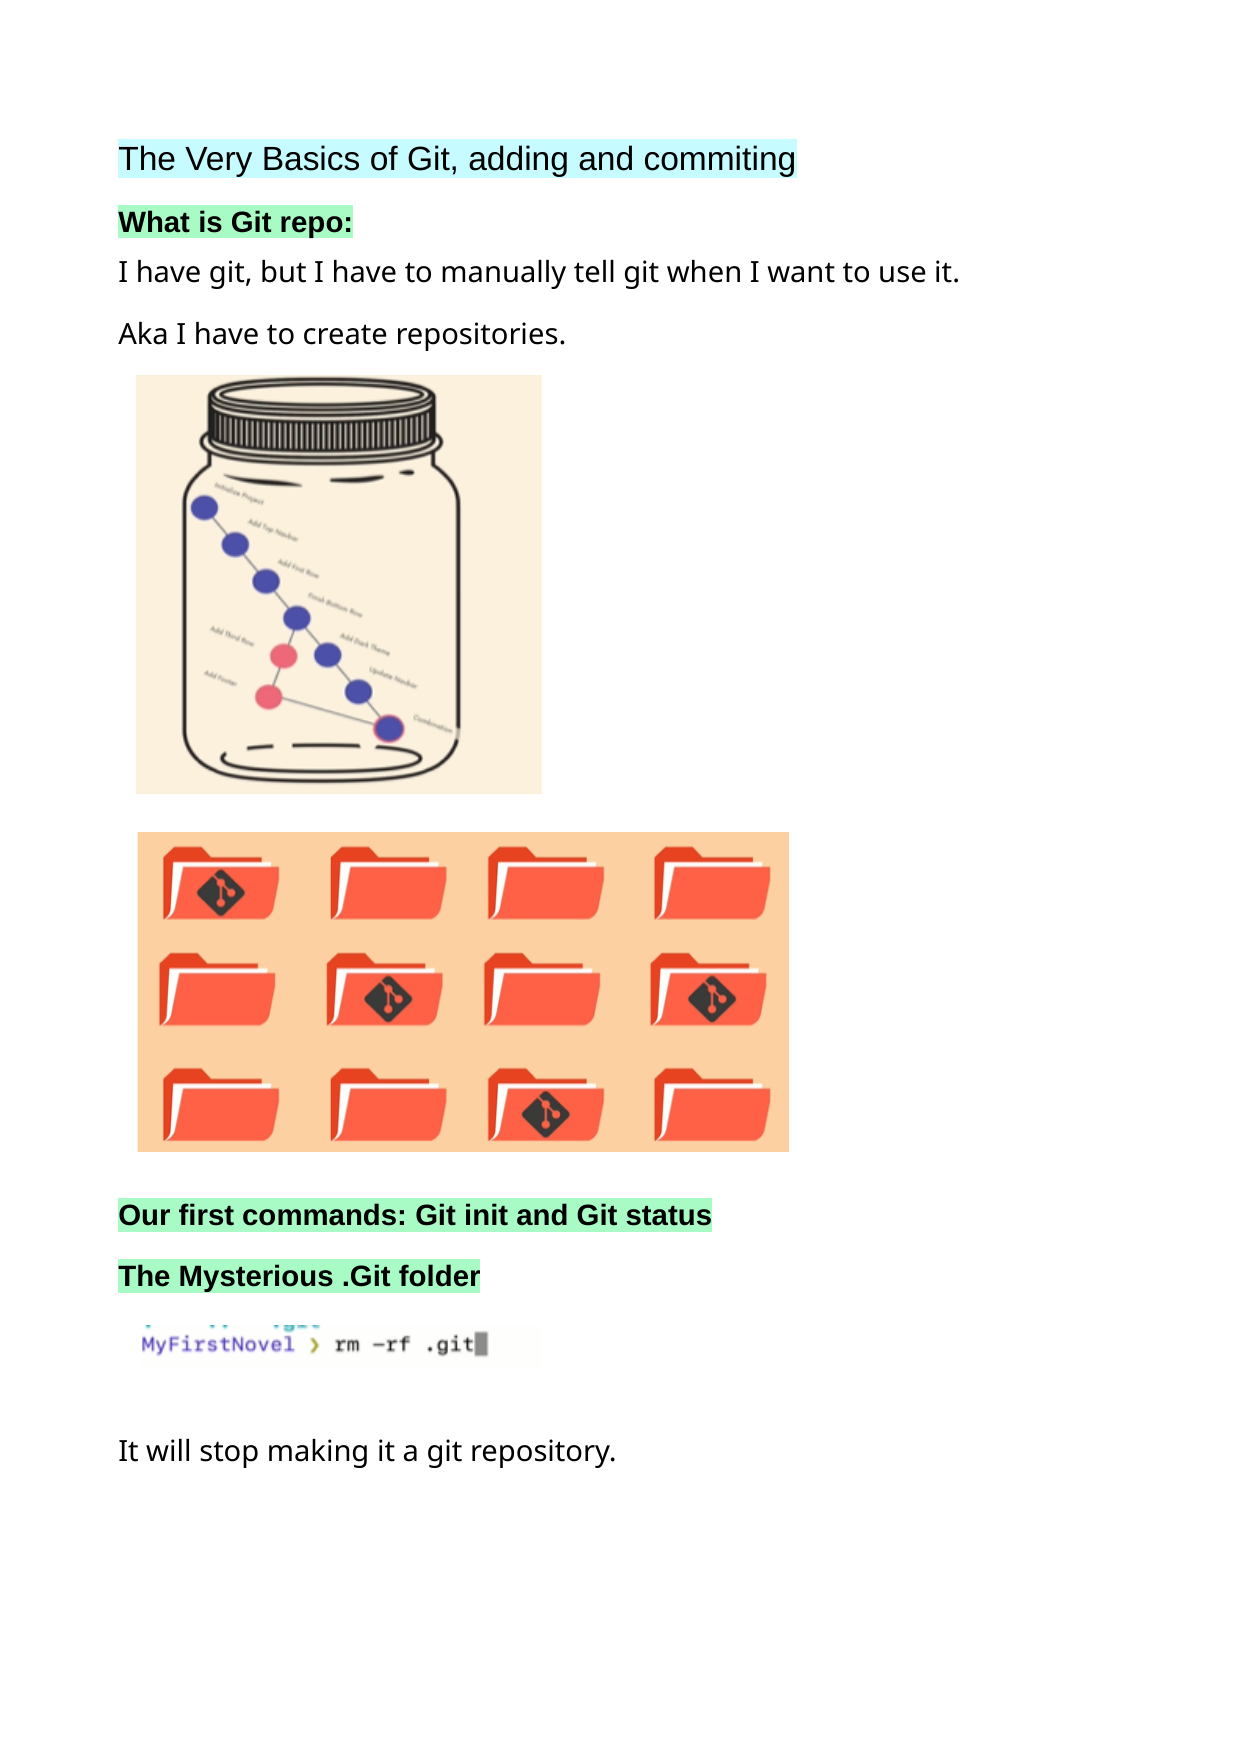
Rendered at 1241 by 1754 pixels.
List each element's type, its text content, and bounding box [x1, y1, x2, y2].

subtitle What is Git repo: [353, 205, 1122, 238]
subtitle Our first commands: Git init and Git status [712, 1198, 1122, 1232]
text It will stop making it a git repository. [118, 1430, 1122, 1469]
text I have git, but I have to manually tell git when I want to use it. [118, 251, 1122, 291]
picture [137, 832, 789, 1152]
subtitle The Mysterious .Git folder [480, 1259, 1122, 1293]
picture [142, 1325, 542, 1368]
picture [135, 375, 542, 794]
text Aka I have to create repositories. [118, 313, 1122, 353]
subtitle The Very Basics of Git, adding and commiting [797, 139, 1122, 178]
